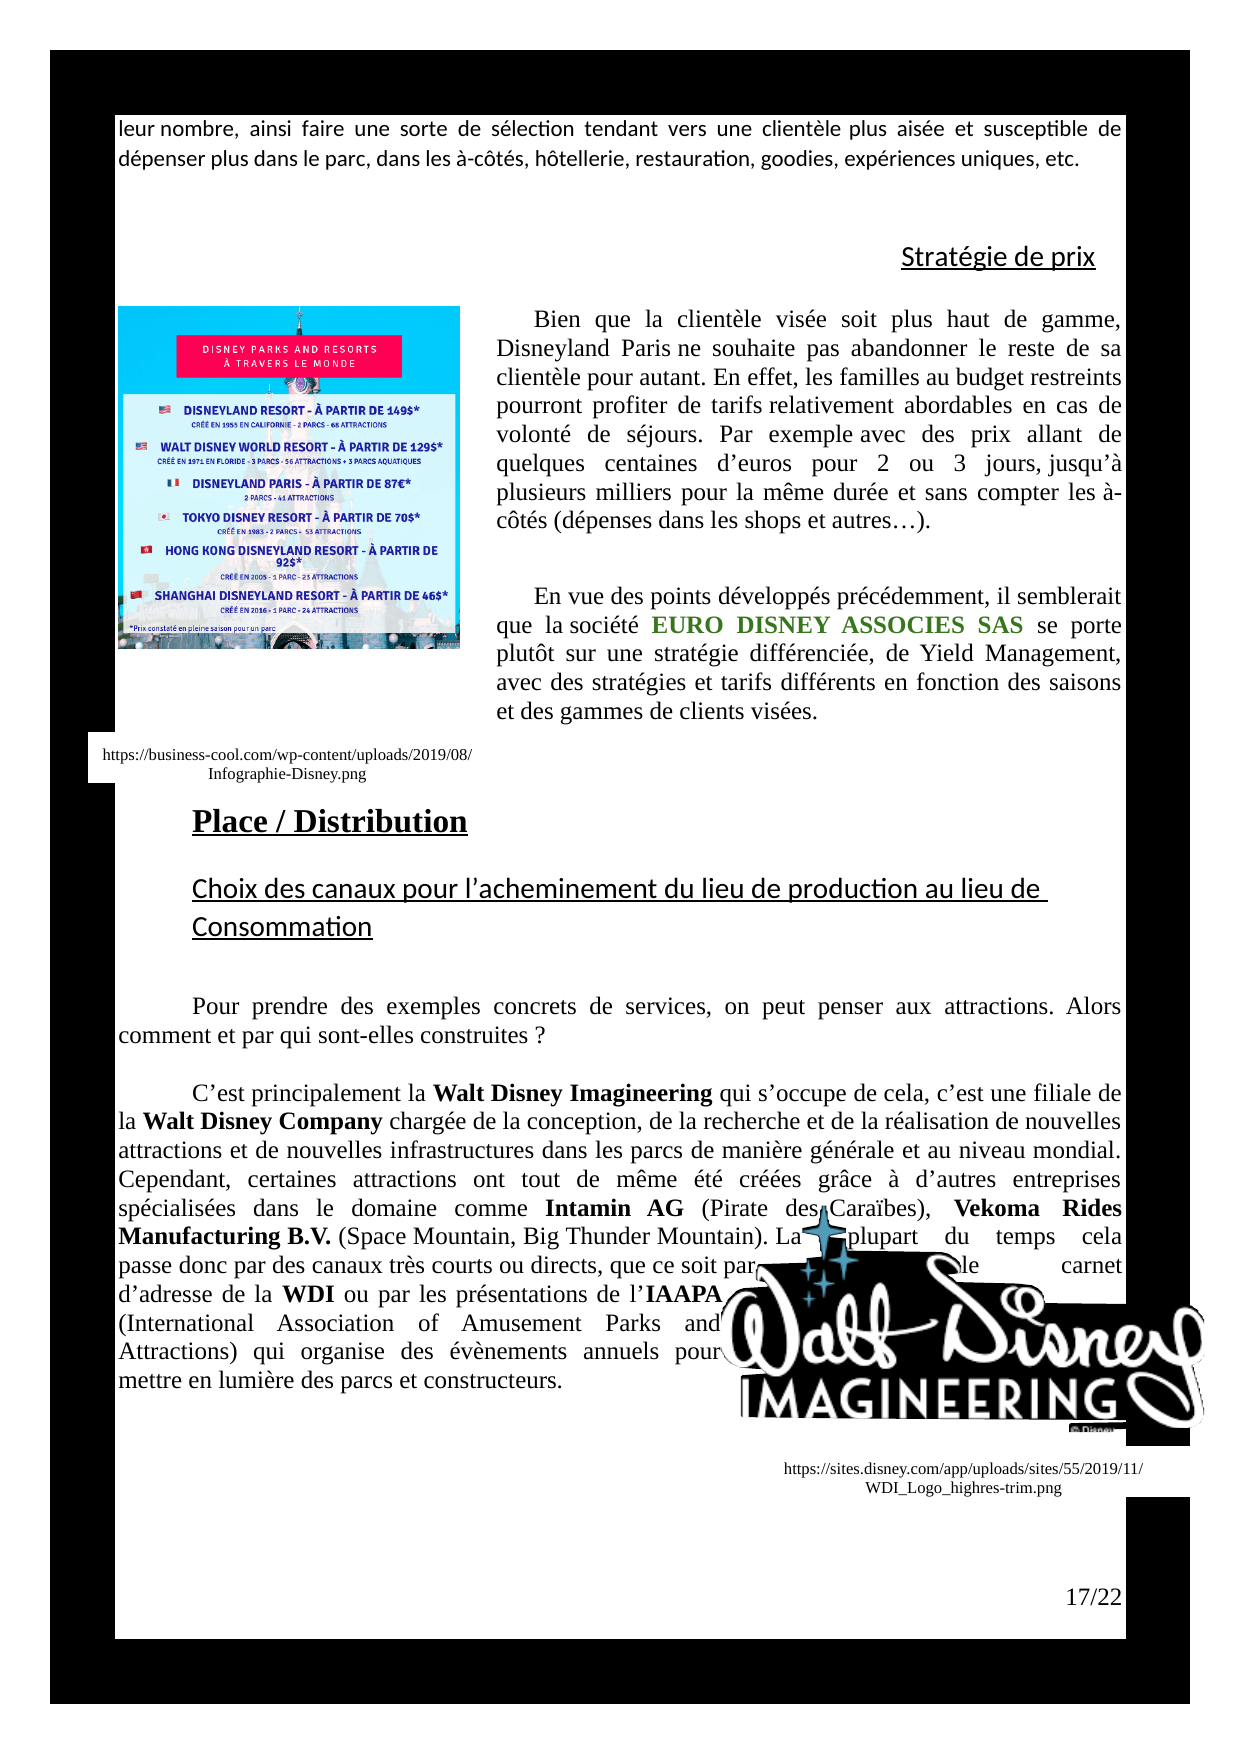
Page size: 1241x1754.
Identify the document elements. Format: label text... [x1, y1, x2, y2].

text Choix des canaux pour l’acheminement du lieu de production au lieu de Consommation [192, 839, 1122, 943]
text https://sites.disney.com/app/uploads/sites/55/2019/11/WDI_Logo_highres-trim.png [720, 1458, 1207, 1497]
text Bien que la clientèle visée soit plus haut de gamme, Disneyland Paris ne souhaite pas abandonner le reste de sa clientèle pour autant. En effet, les familles au budget restreints pourront profiter de tarifs relativement abordables en cas de volonté de séjours. Par exemple avec des prix allant de quelques centaines d’euros pour 2 ou 3 jours, jusqu’à plusieurs milliers pour la même durée et sans compter les à-côtés (dépenses dans les shops et autres…). [496, 304, 1122, 534]
text https://business-cool.com/wp-content/uploads/2019/08/Infographie-Disney.png [88, 744, 486, 783]
list Stratégie de prix [193, 238, 1122, 273]
text En vue des points développés précédemment, il semblerait que la société EURO DISNEY ASSOCIES SAS se porte plutôt sur une stratégie différenciée, de Yield Management, avec des stratégies et tarifs différents en fonction des saisons et des gammes de clients visées. [496, 581, 1122, 725]
text Place / Distribution [118, 801, 1122, 839]
text Pour prendre des exemples concrets de services, on peut penser aux attractions. Alors comment et par qui sont-elles construites ? [118, 991, 1122, 1049]
text leur nombre, ainsi faire une sorte de sélection tendant vers une clientèle plus aisée et susceptible de dépenser plus dans le parc, dans les à-côtés, hôtellerie, restauration, goodies, expériences uniques, etc. [118, 115, 1122, 172]
text C’est principalement la Walt Disney Imagineering qui s’occupe de cela, c’est une filiale de la Walt Disney Company chargée de la conception, de la recherche et de la réalisation de nouvelles attractions et de nouvelles infrastructures dans les parcs de manière générale et au niveau mondial. Cependant, certaines attractions ont tout de même été créées grâce à d’autres entreprises spécialisées dans le domaine comme Intamin AG (Pirate des Caraïbes), Vekoma Rides Manufacturing B.V. (Space Mountain, Big Thunder Mountain). La plupart du temps cela passe donc par des canaux très courts ou directs, que ce soit par le carnet d’adresse de la WDI ou par les présentations de l’IAAPA (International Association of Amusement Parks and Attractions) qui organise des évènements annuels pour mettre en lumière des parcs et constructeurs. [118, 1078, 1122, 1394]
